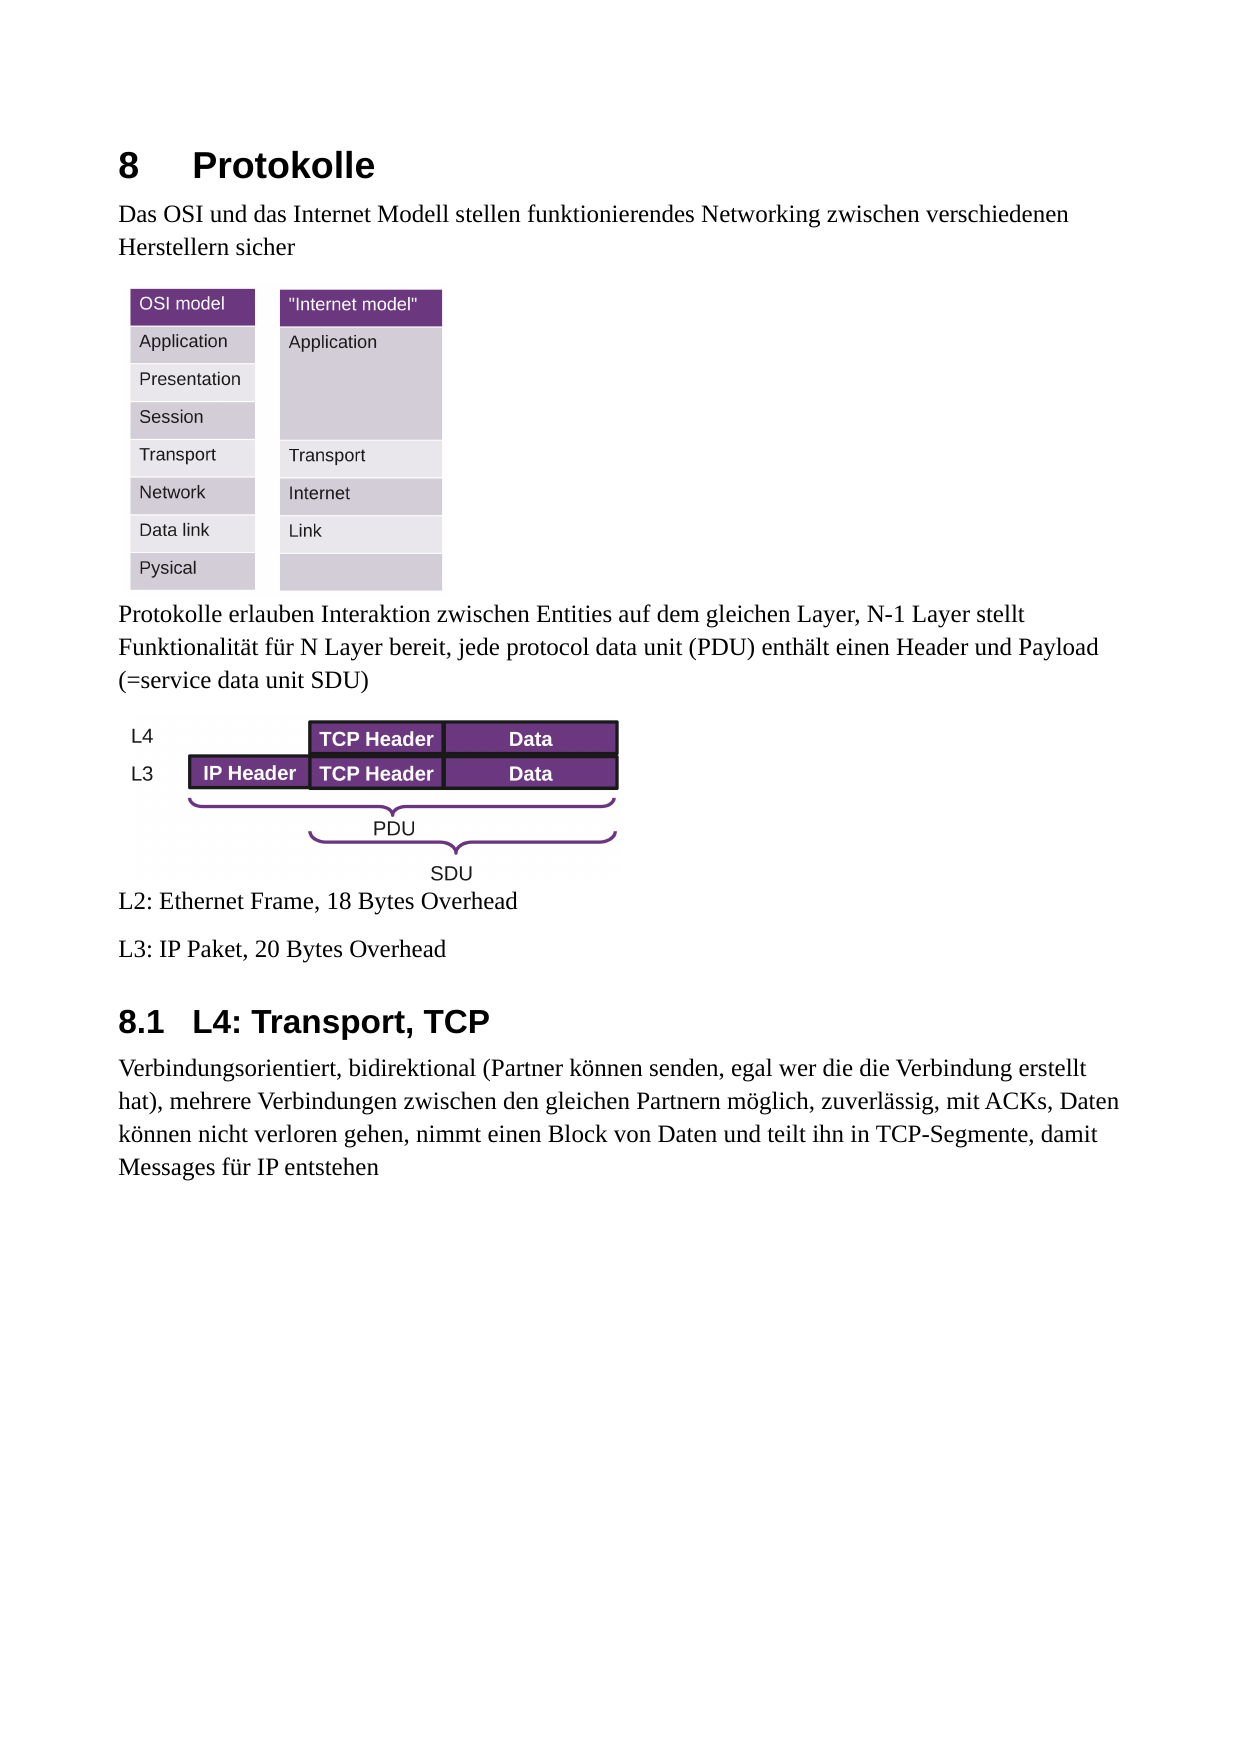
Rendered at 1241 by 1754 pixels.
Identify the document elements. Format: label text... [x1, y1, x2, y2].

text L2: Ethernet Frame, 18 Bytes Overhead [118, 713, 1122, 915]
text L3: IP Paket, 20 Bytes Overhead [118, 934, 1122, 963]
text Das OSI und das Internet Modell stellen funktionierendes Networking zwischen verschiedenen Herstellern sicher [118, 199, 1122, 261]
text Verbindungsorientiert, bidirektional (Partner können senden, egal wer die die Verbindung erstellt hat), mehrere Verbindungen zwischen den gleichen Partnern möglich, zuverlässig, mit ACKs, Daten können nicht verloren gehen, nimmt einen Block von Daten und teilt ihn in TCP-Segmente, damit Messages für IP entstehen [118, 1053, 1122, 1181]
subtitle Protokolle [118, 143, 1122, 186]
picture [129, 715, 622, 883]
picture [125, 285, 447, 596]
subtitle L4: Transport, TCP [118, 1002, 1122, 1041]
text Protokolle erlauben Interaktion zwischen Entities auf dem gleichen Layer, N-1 Layer stellt Funktionalität für N Layer bereit, jede protocol data unit (PDU) enthält einen Header und Payload (=service data unit SDU) [118, 279, 1122, 694]
